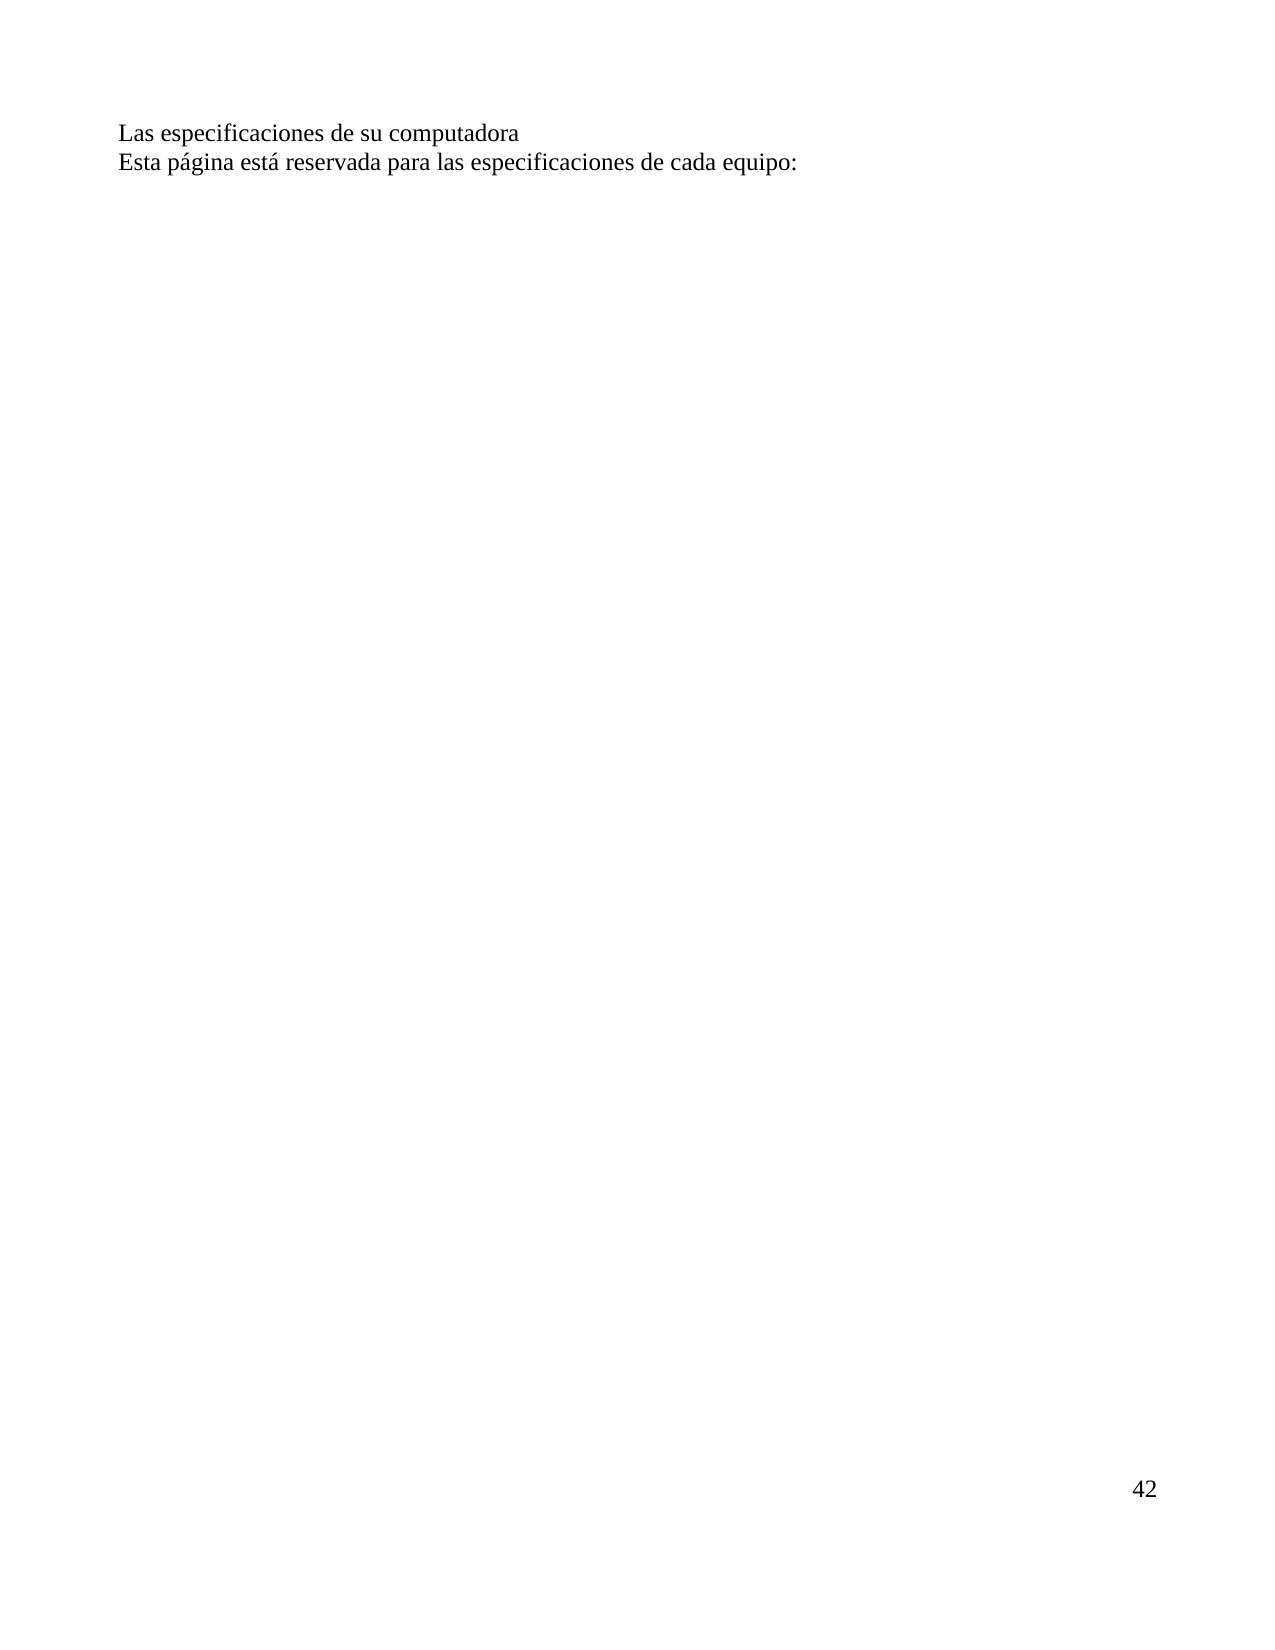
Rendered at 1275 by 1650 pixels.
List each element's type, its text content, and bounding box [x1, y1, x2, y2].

text Las especificaciones de su computadora [118, 118, 1157, 147]
text Esta página está reservada para las especificaciones de cada equipo: [118, 147, 1157, 176]
